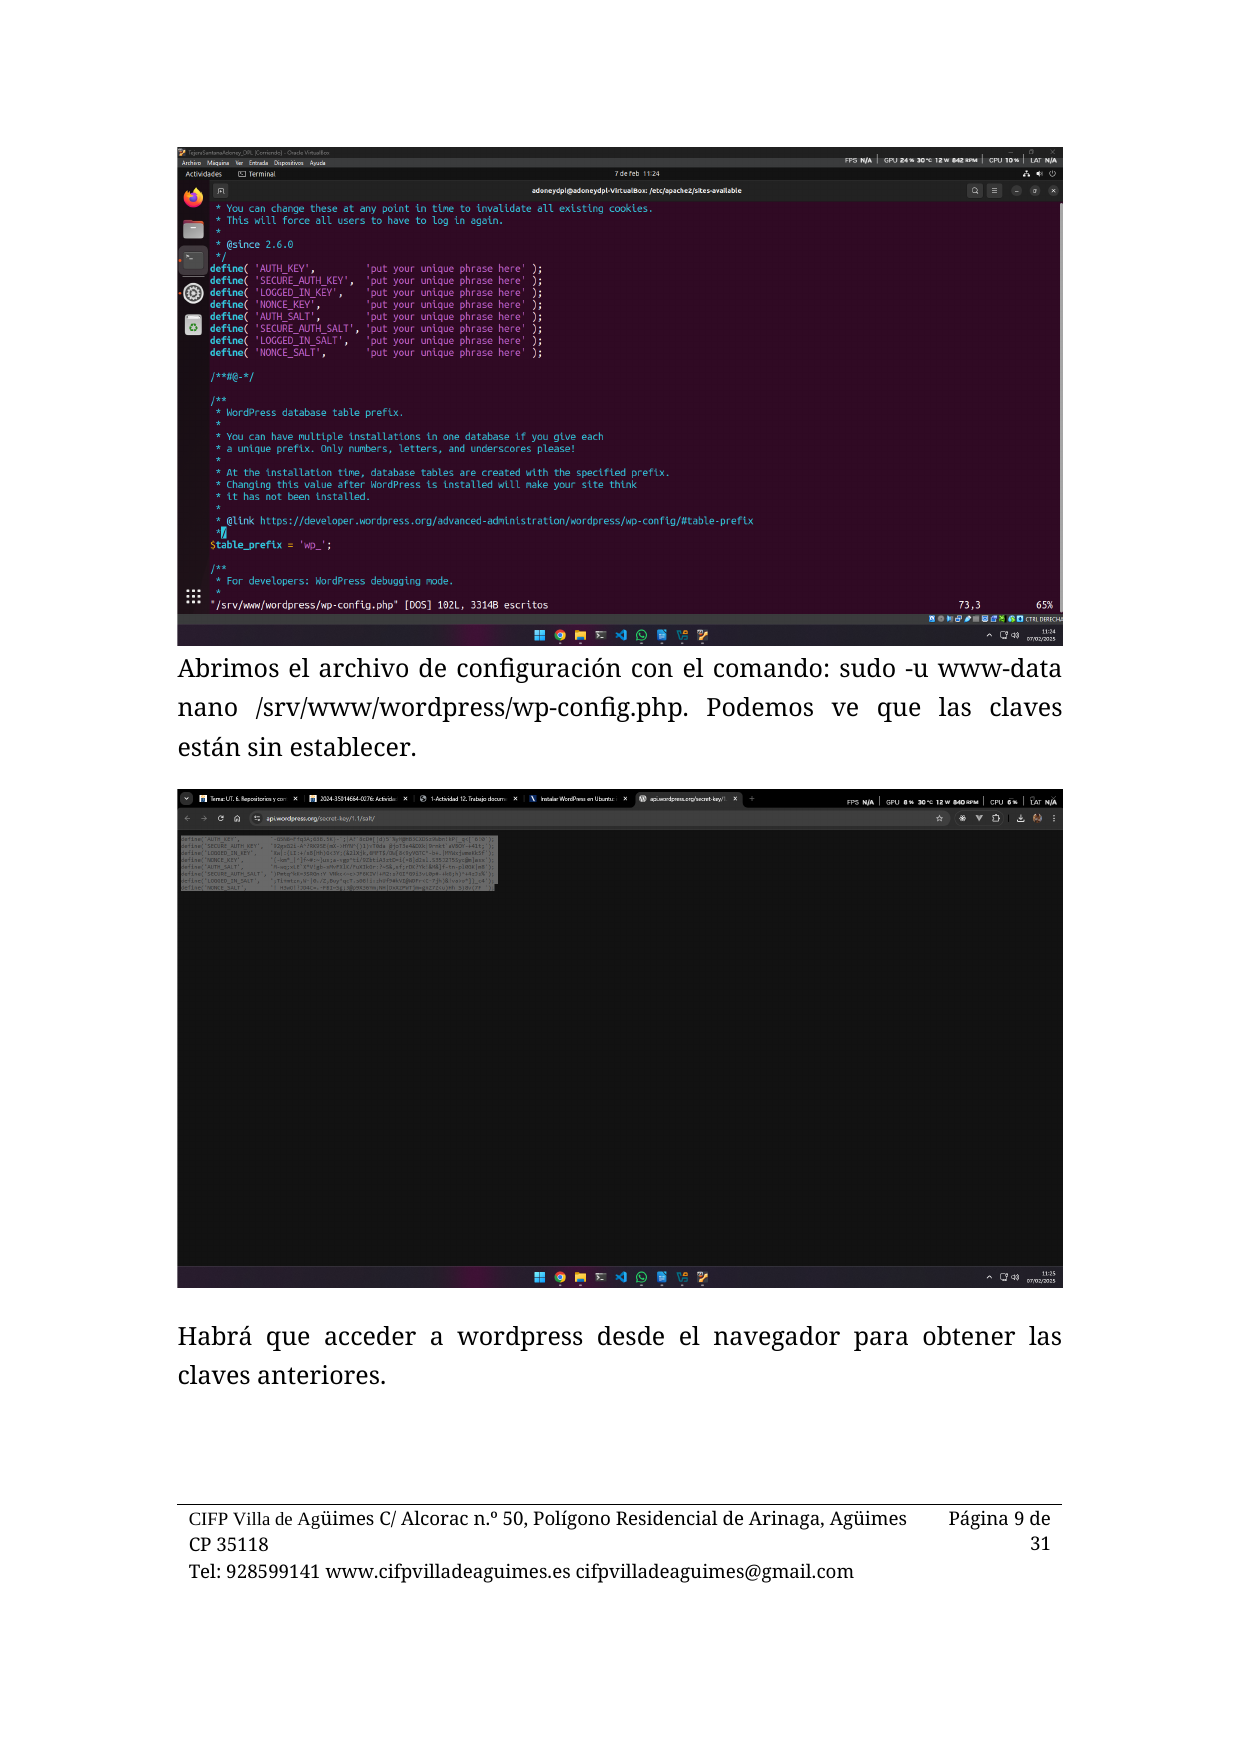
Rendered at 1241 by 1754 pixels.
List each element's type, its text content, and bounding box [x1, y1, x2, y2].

text Habrá que acceder a wordpress desde el navegador para obtener las claves anteriores. [177, 1288, 1063, 1392]
text Abrimos el archivo de configuración con el comando: sudo -u www-data nano /srv/www/wordpress/wp-config.php. Podemos ve que las claves están sin establecer. [177, 646, 1063, 763]
picture [177, 147, 1063, 646]
picture [177, 789, 1063, 1288]
